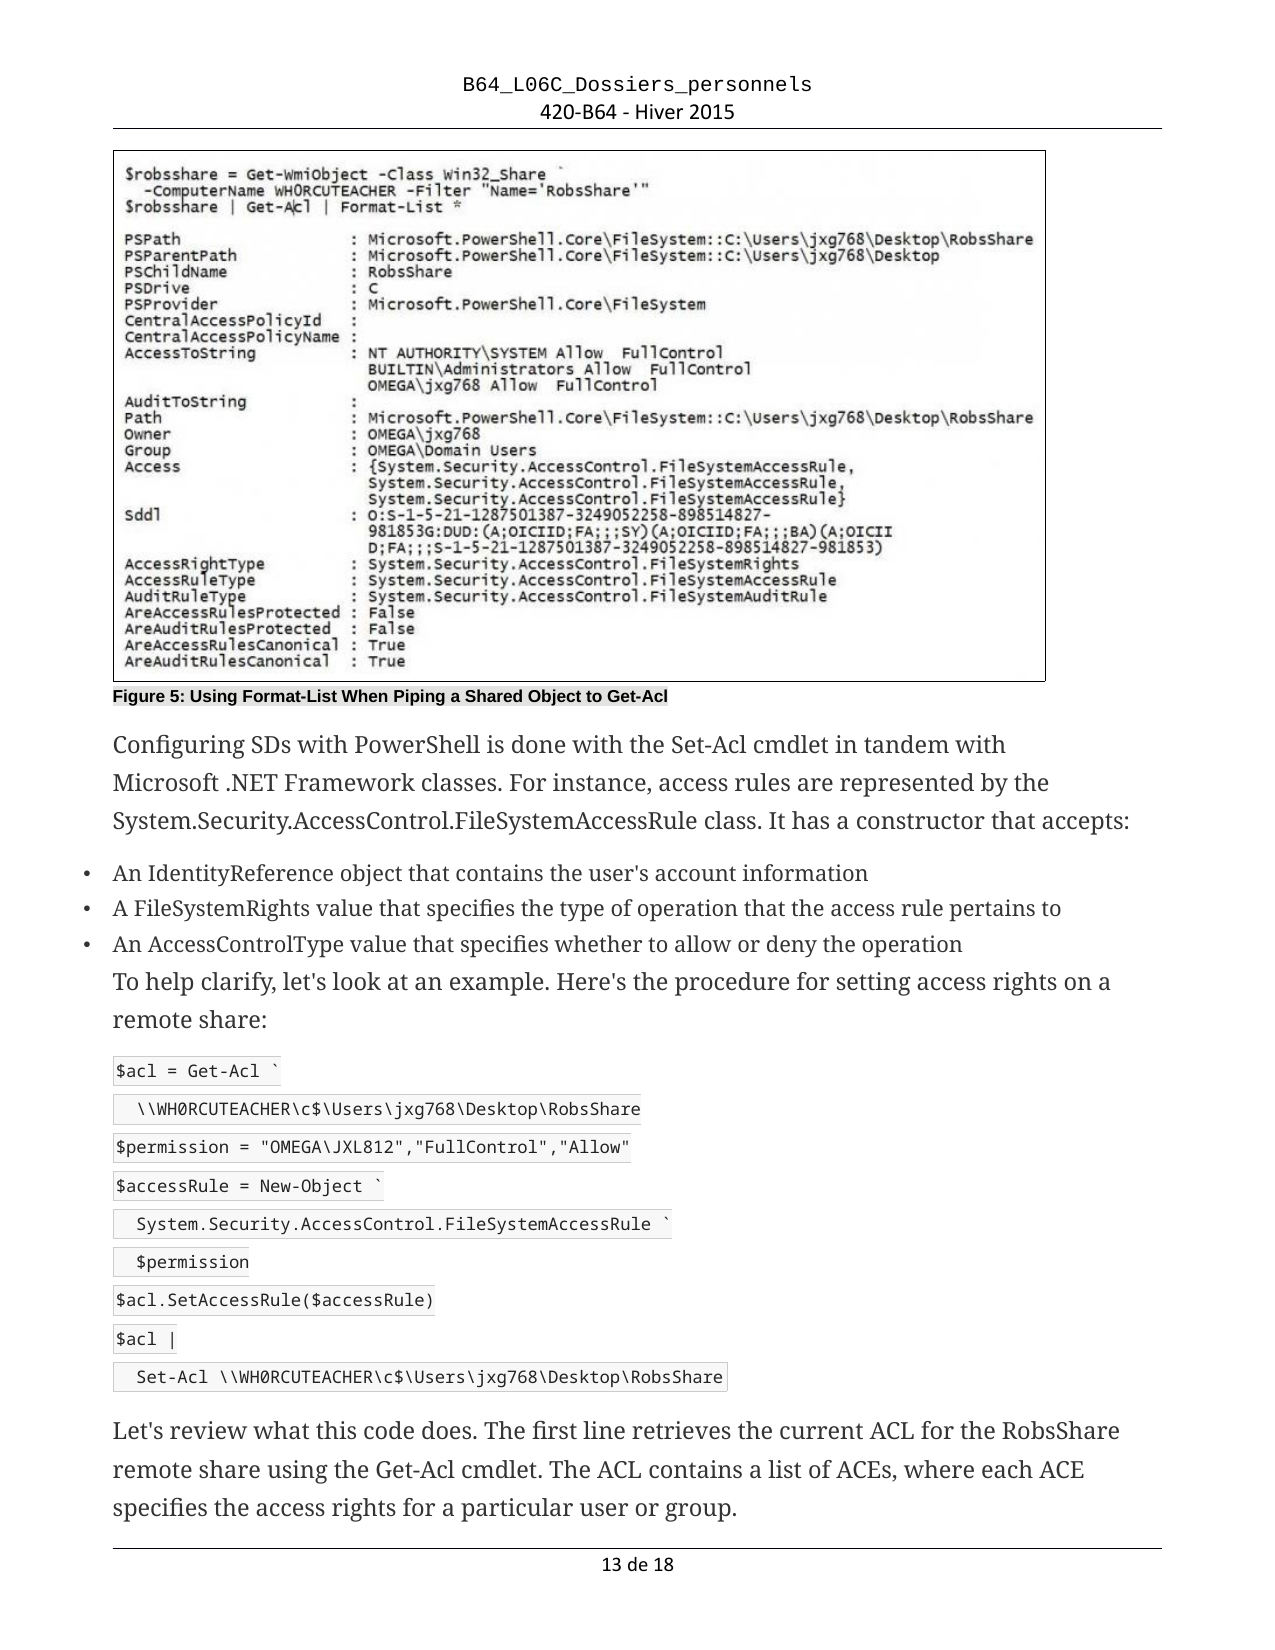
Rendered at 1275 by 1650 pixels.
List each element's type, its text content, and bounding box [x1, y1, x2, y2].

text To help clarify, let's look at an example. Here's the procedure for setting access rights on a remote share: [112, 965, 1162, 1035]
text Configuring SDs with PowerShell is done with the Set-Acl cmdlet in tandem with Microsoft .NET Framework classes. For instance, access rules are represented by the System.Security.AccessControl.FileSystemAccessRule class. It has a constructor that accepts: [112, 728, 1162, 837]
list An AccessControlType value that specifies whether to allow or deny the operation [112, 929, 1162, 959]
list An IdentityReference object that contains the user's account information [112, 858, 1162, 887]
list A FileSystemRights value that specifies the type of operation that the access rule pertains to [112, 893, 1162, 923]
text $acl = Get-Acl ` \\WH0RCUTEACHER\c$\Users\jxg768\Desktop\RobsShare $permission = "OMEGA\JXL812","FullControl","Allow" $accessRule = New-Object ` System.Security.AccessControl.FileSystemAccessRule ` $permission $acl.SetAccessRule($accessRule) $acl | Set-Acl \\WH0RCUTEACHER\c$\Users\jxg768\Desktop\RobsShare [112, 1056, 1162, 1391]
picture [114, 151, 1045, 681]
text Let's review what this code does. The first line retrieves the current ACL for the RobsShare remote share using the Get-Acl cmdlet. The ACL contains a list of ACEs, where each ACE specifies the access rights for a particular user or group. [112, 1415, 1162, 1523]
text Figure 5: Using Format-List When Piping a Shared Object to Get-Acl [112, 686, 1162, 706]
